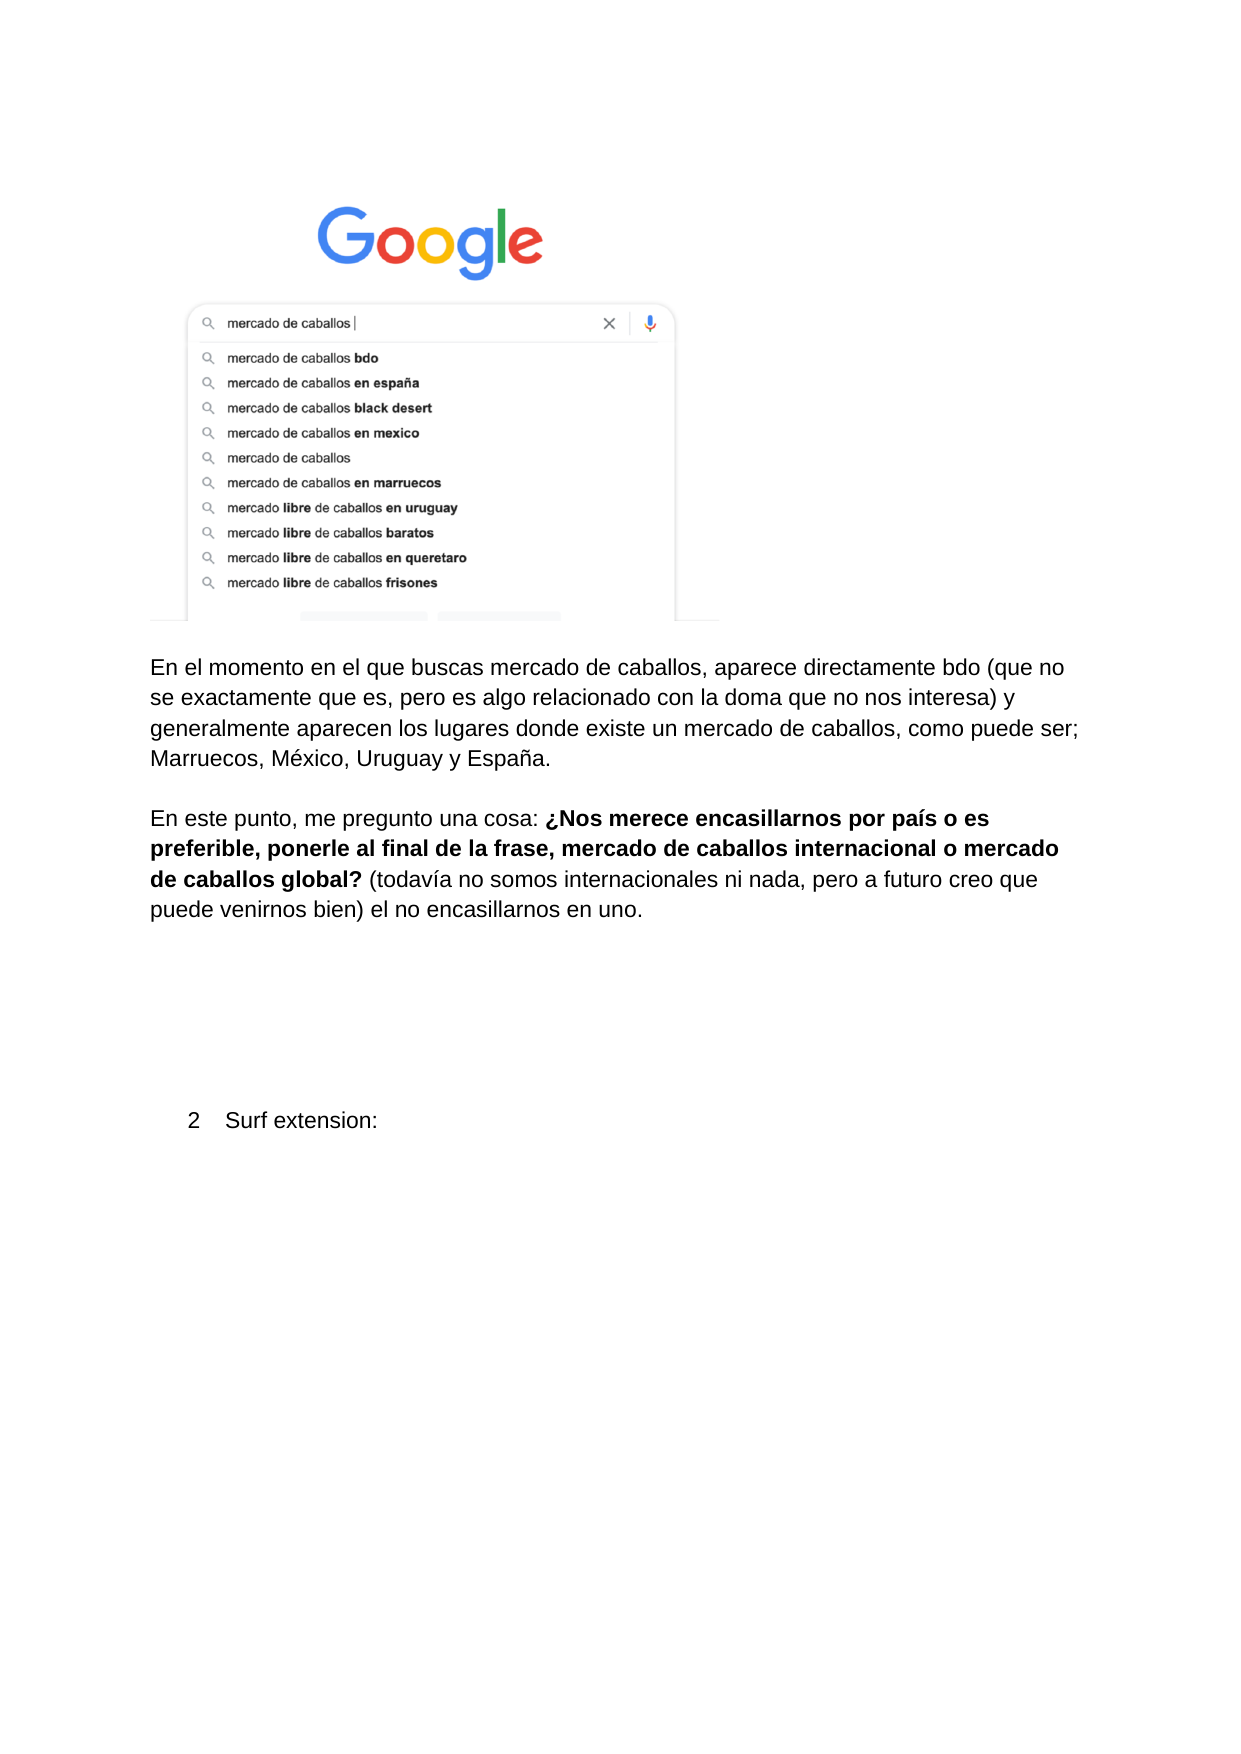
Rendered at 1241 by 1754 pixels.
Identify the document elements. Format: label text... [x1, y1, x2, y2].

picture [175, 150, 694, 621]
text En el momento en el que buscas mercado de caballos, aparece directamente bdo (que no se exactamente que es, pero es algo relacionado con la doma que no nos interesa) y generalmente aparecen los lugares donde existe un mercado de caballos, como puede ser; Marruecos, México, Uruguay y España. [150, 654, 1090, 771]
text En este punto, me pregunto una cosa: ¿Nos merece encasillarnos por país o es preferible, ponerle al final de la frase, mercado de caballos internacional o mercado de caballos global? (todavía no somos internacionales ni nada, pero a futuro creo que puede venirnos bien) el no encasillarnos en uno. [150, 805, 1090, 922]
list Surf extension: [187, 1107, 1090, 1133]
